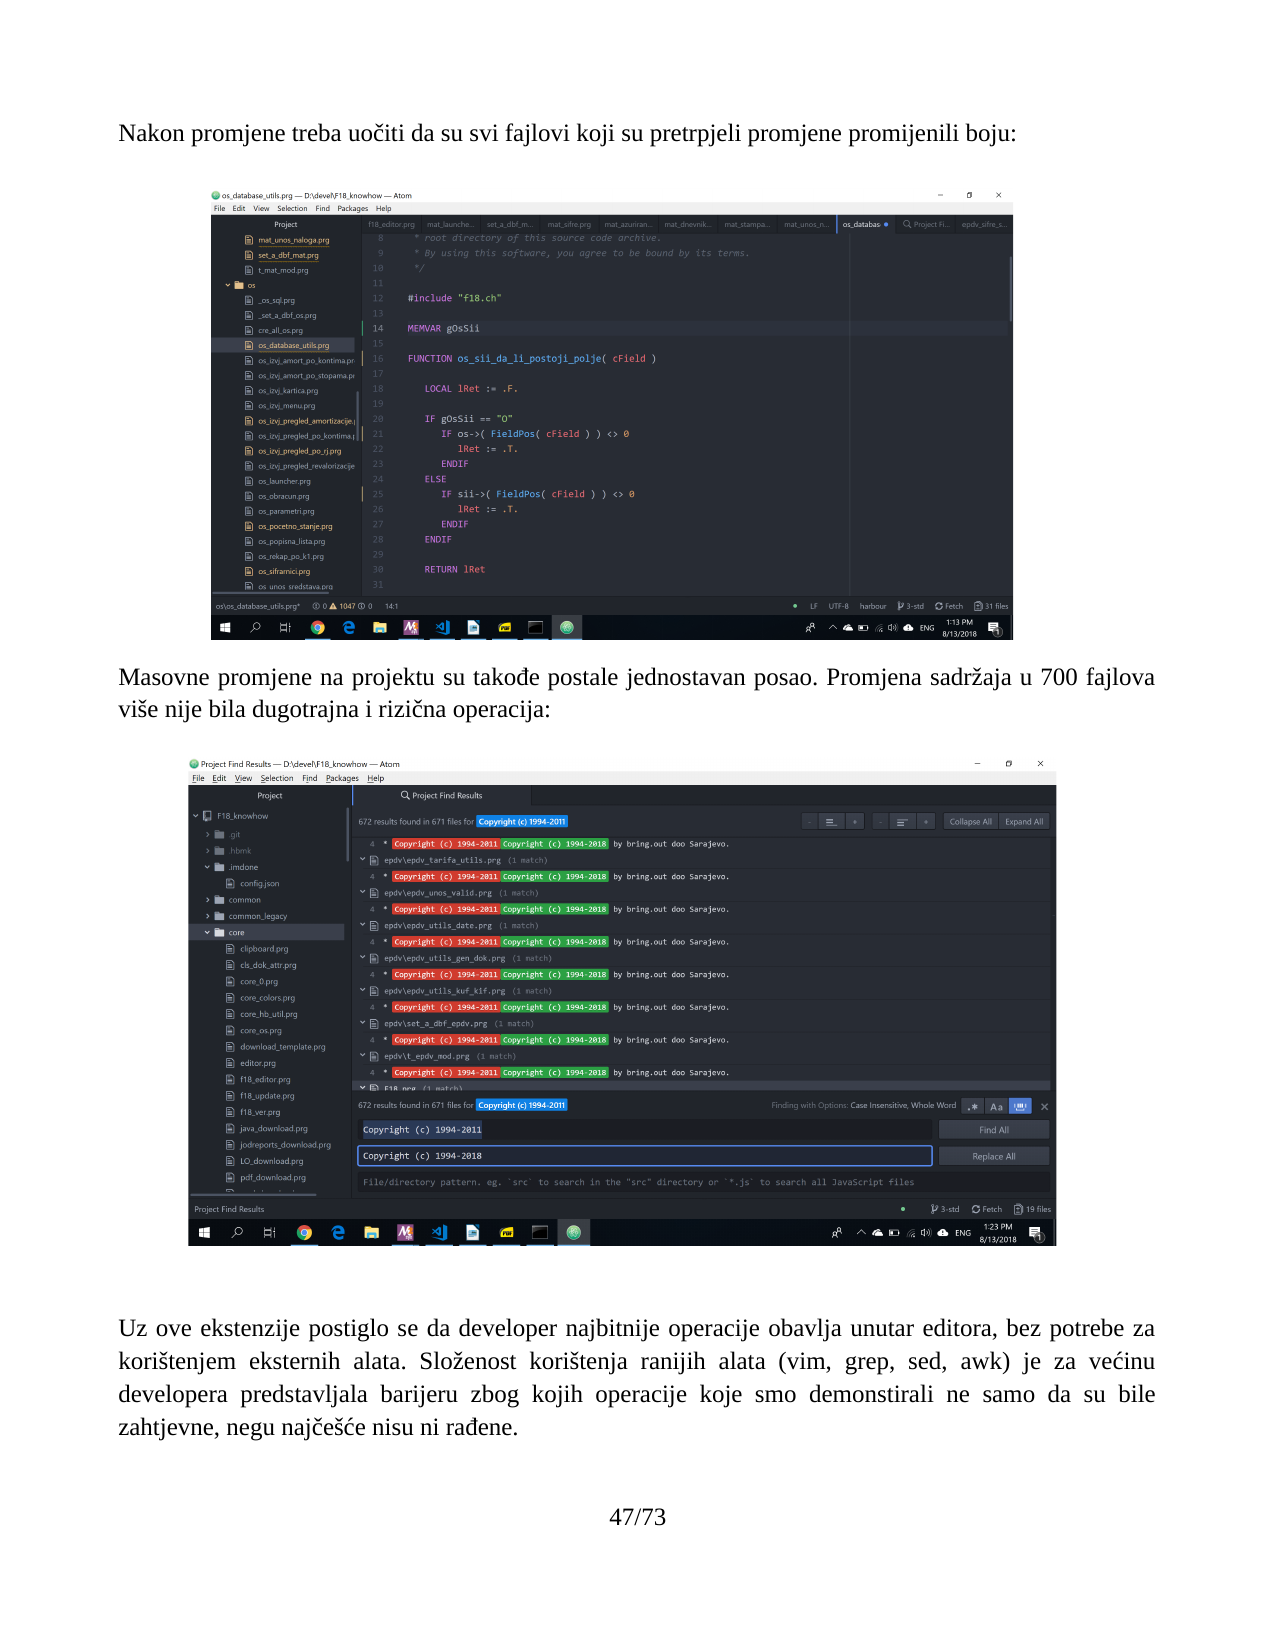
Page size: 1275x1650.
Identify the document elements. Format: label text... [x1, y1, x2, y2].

text Masovne promjene na projektu su takođe postale jednostavan posao. Promjena sadržaja u 700 fajlova više nije bila dugotrajna i rizična operacija: [118, 662, 1157, 723]
text Uz ove ekstenzije postiglo se da developer najbitnije operacije obavlja unutar editora, bez potrebe za korištenjem eksternih alata. Složenost korištenja ranijih alata (vim, grep, sed, awk) je za većinu developera predstavljala barijeru zbog kojih operacije koje smo demonstirali ne samo da su bile zahtjevne, negu najčešće nisu ni rađene. [118, 1313, 1157, 1441]
picture [188, 757, 1057, 1246]
picture [211, 188, 1014, 640]
text Nakon promjene treba uočiti da su svi fajlovi koji su pretrpjeli promjene promijenili boju: [118, 118, 1157, 147]
